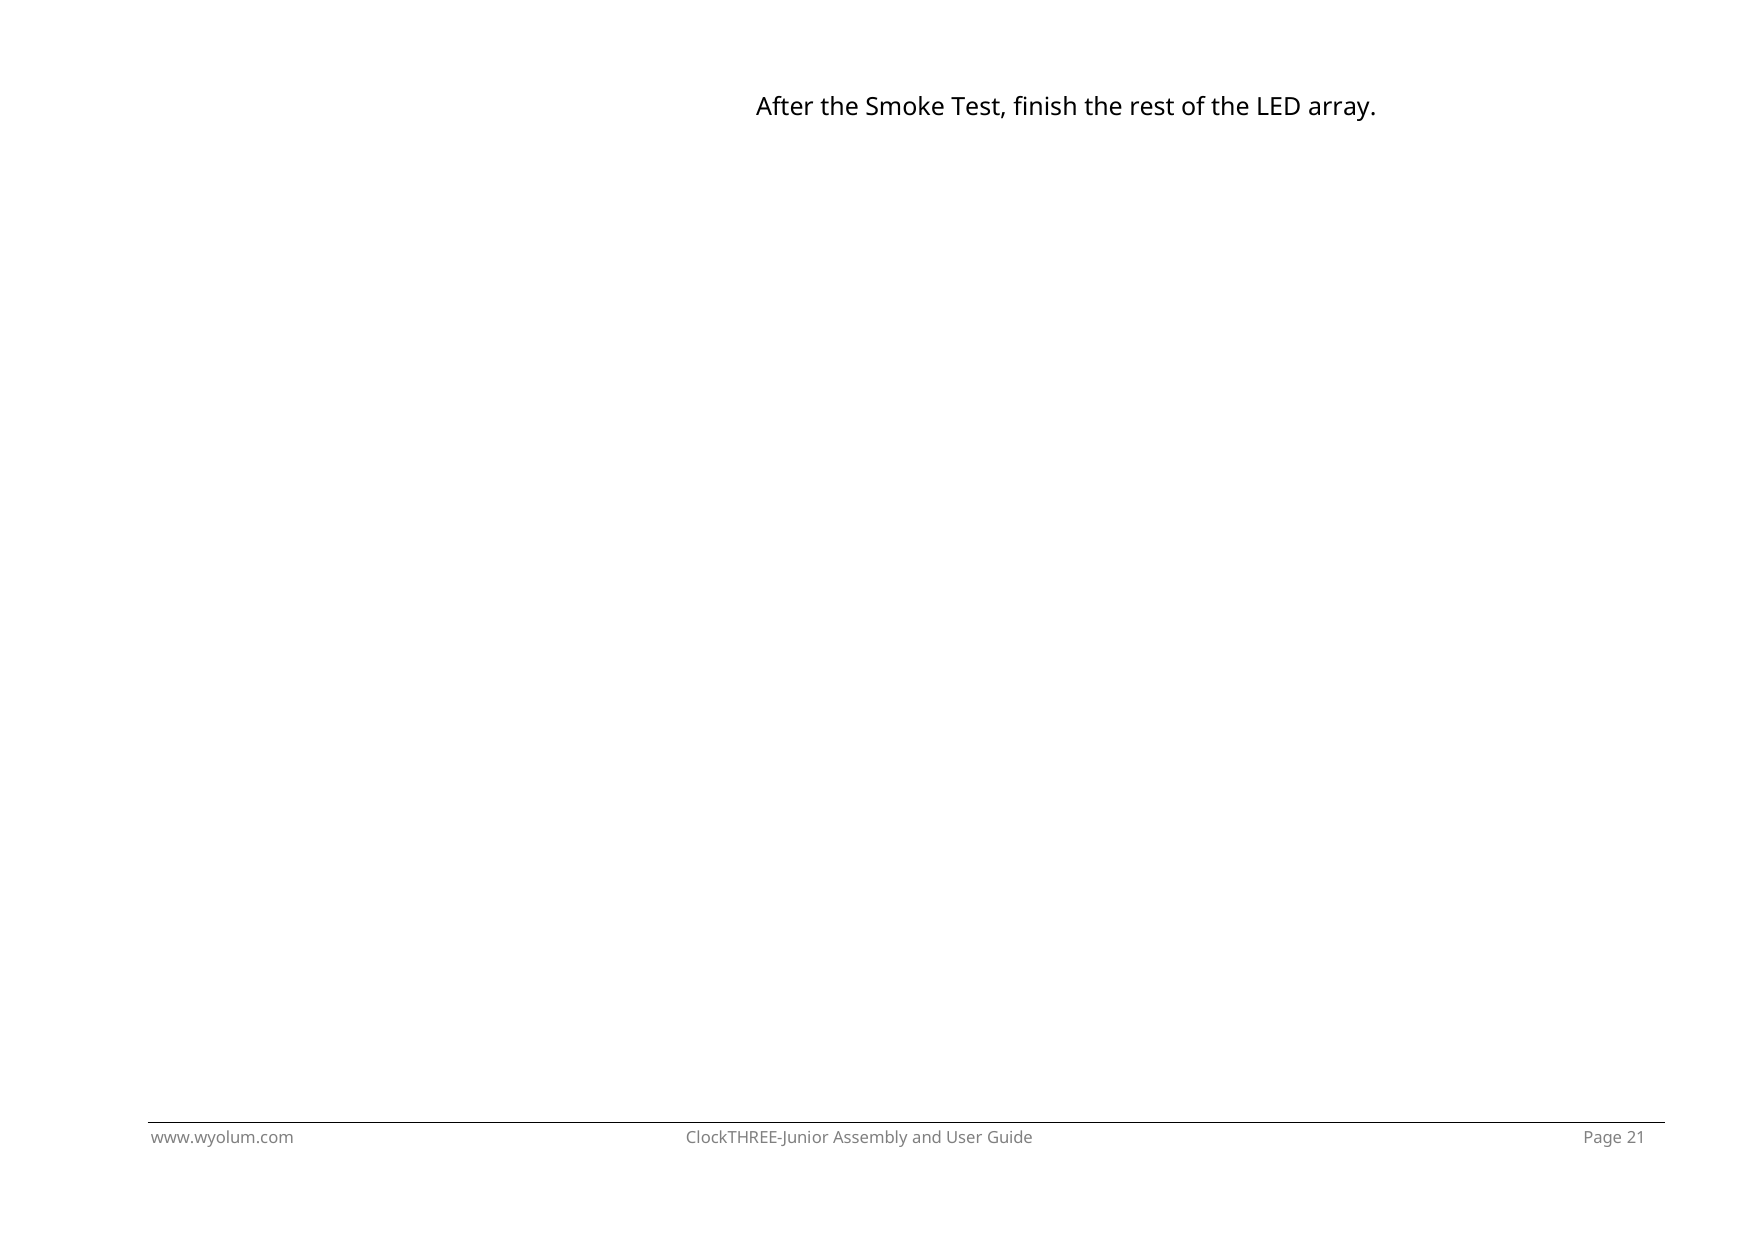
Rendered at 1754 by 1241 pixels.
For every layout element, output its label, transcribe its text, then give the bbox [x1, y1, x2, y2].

table_header LED ARRAY Install the rest of the LED's for the array. The short lead (Cathode) of the LED always goes toward the label (D1 to D128). This can go very smoothly and quickly. We've found the fastest way to install the field of LEDs is in two steps : even numbered rows and odd numbered rows. This allows ample space for soldering iron and gets the job done in short order. PARTS D1 to D128 : 5mm White LED's NOTE It may be advisable to mount the first few LED's (D1 to D6) and test the C3Jr_v2 before filling up the array. See instructions later in this guide << SMOKE TEST>> for details. After the Smoke Test, finish the rest of the LED array. [756, 89, 1665, 122]
table_header [148, 89, 756, 122]
